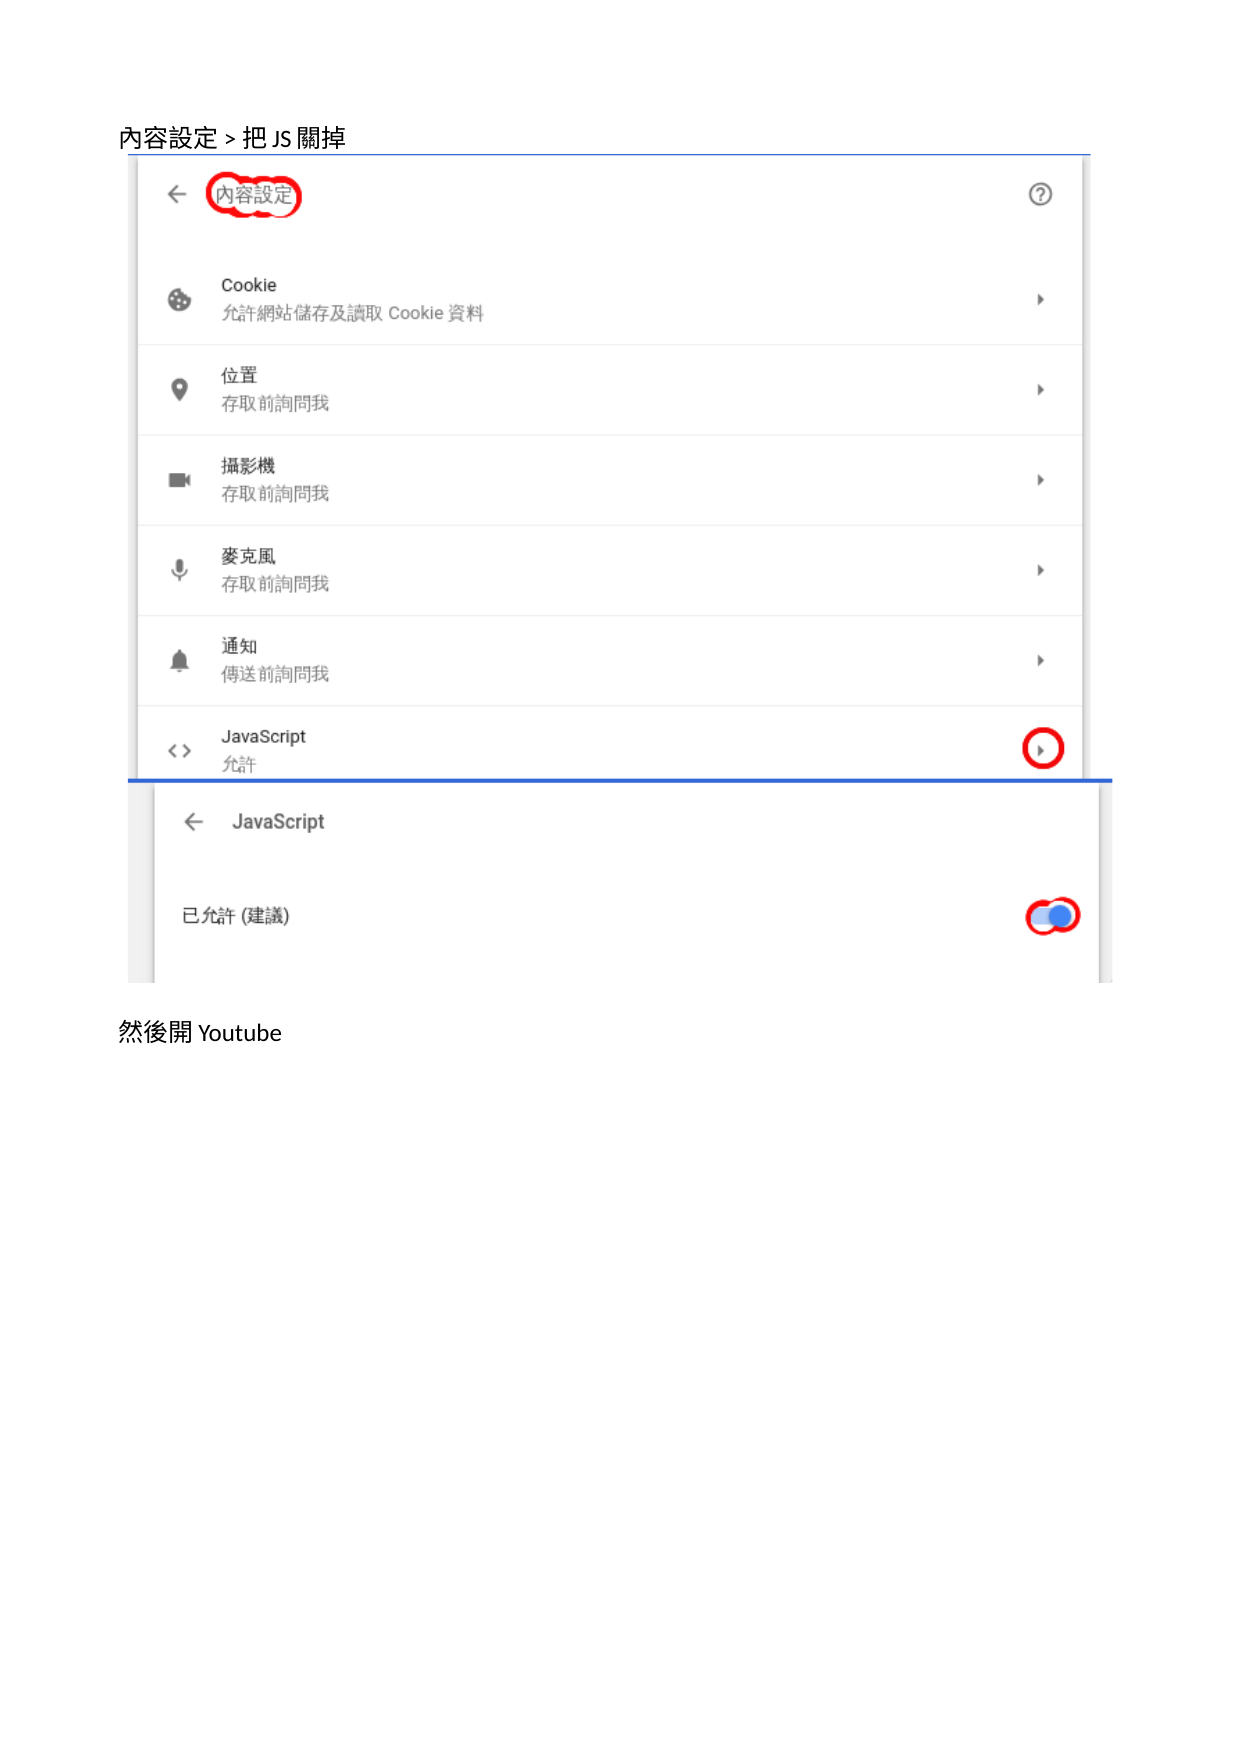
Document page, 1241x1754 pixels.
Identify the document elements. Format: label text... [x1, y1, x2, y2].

text 內容設定 > 把JS關掉 [118, 118, 1122, 154]
text 然後開Youtube [118, 1013, 1122, 1049]
picture [127, 154, 1113, 983]
